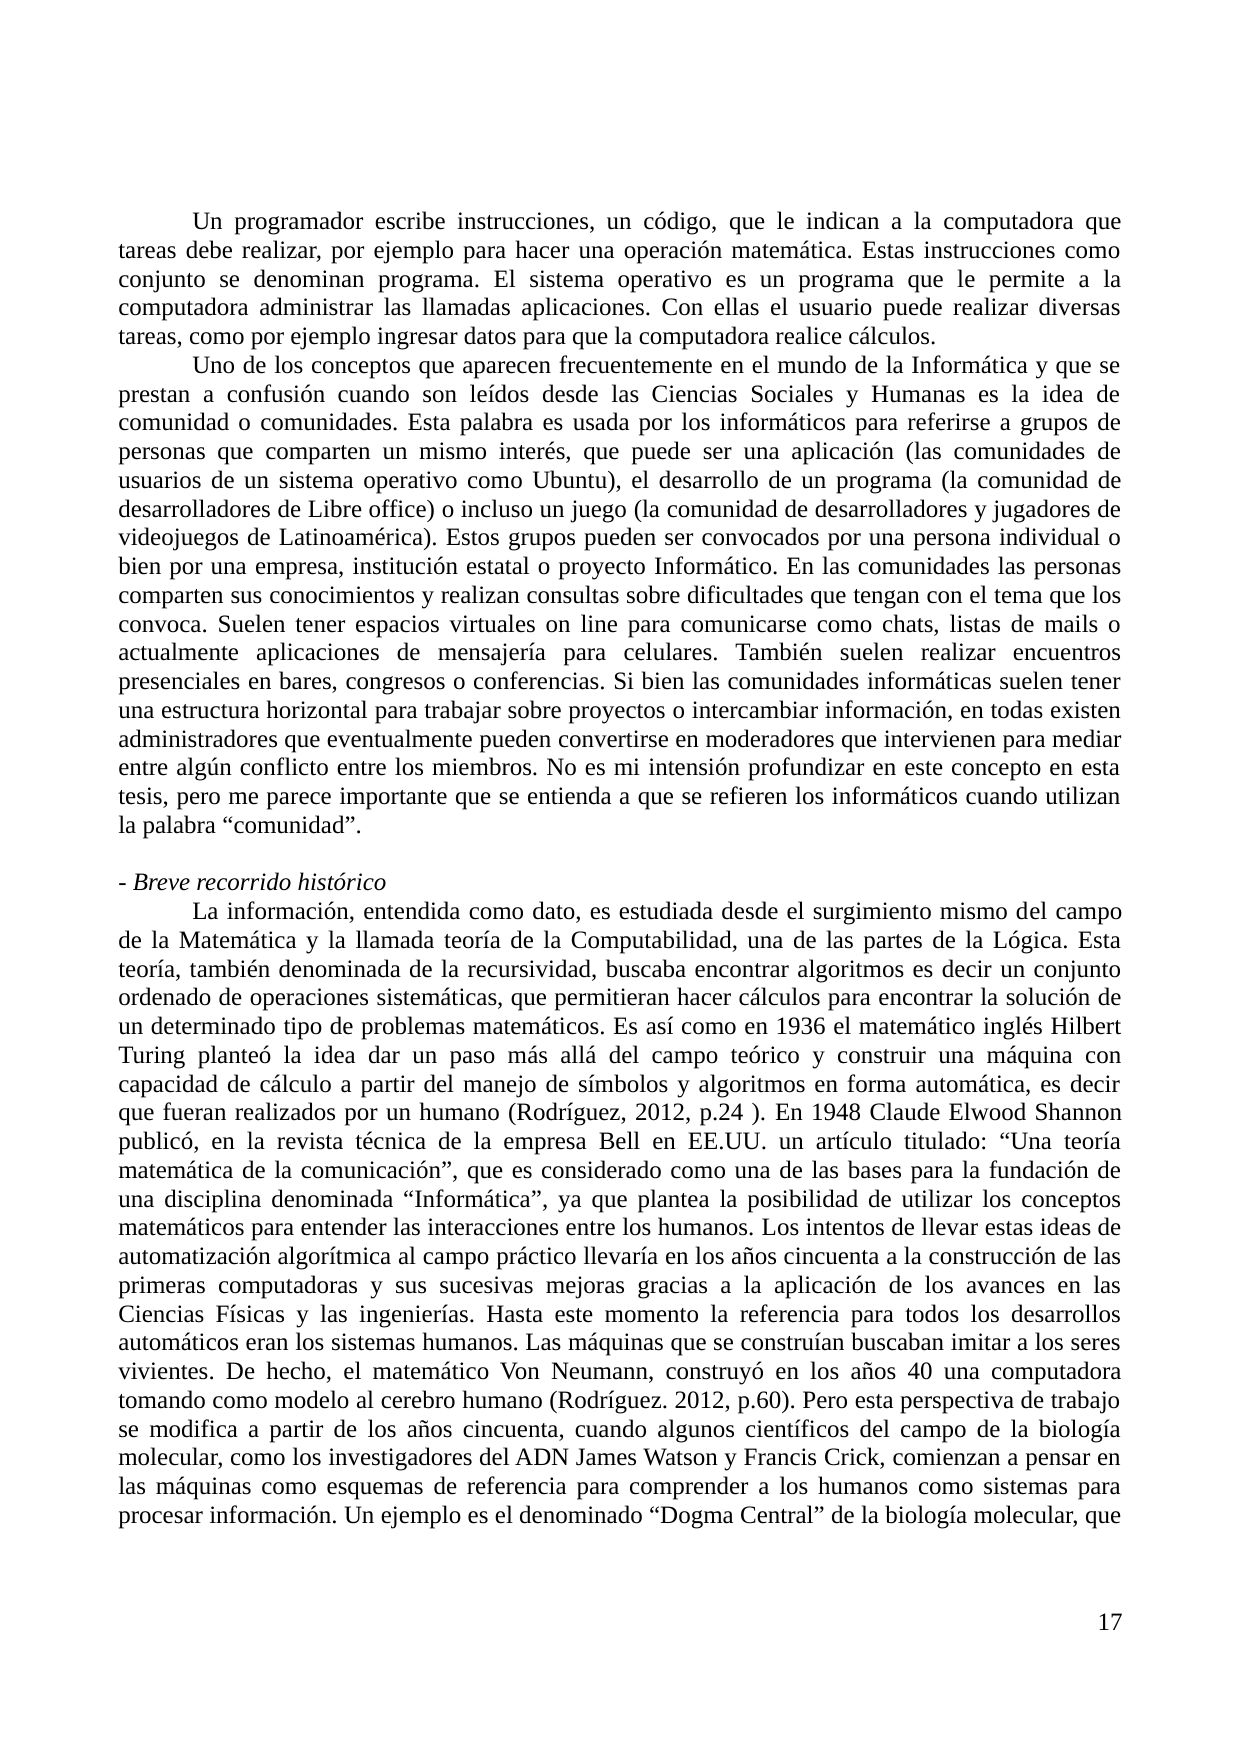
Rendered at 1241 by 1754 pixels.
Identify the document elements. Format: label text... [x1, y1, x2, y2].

text La información, entendida como dato, es estudiada desde el surgimiento mismo del campo de la Matemática y la llamada teoría de la Computabilidad, una de las partes de la Lógica. Esta teoría, también denominada de la recursividad, buscaba encontrar algoritmos es decir un conjunto ordenado de operaciones sistemáticas, que permitieran hacer cálculos para encontrar la solución de un determinado tipo de problemas matemáticos. Es así como en 1936 el matemático inglés Hilbert Turing planteó la idea dar un paso más allá del campo teórico y construir una máquina con capacidad de cálculo a partir del manejo de símbolos y algoritmos en forma automática, es decir que fueran realizados por un humano (Rodríguez, 2012, p.24 ). En 1948 Claude Elwood Shannon publicó, en la revista técnica de la empresa Bell en EE.UU. un artículo titulado: “Una teoría matemática de la comunicación”, que es considerado como una de las bases para la fundación de una disciplina denominada “Informática”, ya que plantea la posibilidad de utilizar los conceptos matemáticos para entender las interacciones entre los humanos. Los intentos de llevar estas ideas de automatización algorítmica al campo práctico llevaría en los años cincuenta a la construcción de las primeras computadoras y sus sucesivas mejoras gracias a la aplicación de los avances en las Ciencias Físicas y las ingenierías. Hasta este momento la referencia para todos los desarrollos automáticos eran los sistemas humanos. Las máquinas que se construían buscaban imitar a los seres vivientes. De hecho, el matemático Von Neumann, construyó en los años 40 una computadora tomando como modelo al cerebro humano (Rodríguez. 2012, p.60). Pero esta perspectiva de trabajo se modifica a partir de los años cincuenta, cuando algunos científicos del campo de la biología molecular, como los investigadores del ADN James Watson y Francis Crick, comienzan a pensar en las máquinas como esquemas de referencia para comprender a los humanos como sistemas para procesar información. Un ejemplo es el denominado “Dogma Central” de la biología molecular, que [118, 896, 1122, 1529]
subtitle - Breve recorrido histórico [118, 867, 1122, 896]
text Uno de los conceptos que aparecen frecuentemente en el mundo de la Informática y que se prestan a confusión cuando son leídos desde las Ciencias Sociales y Humanas es la idea de comunidad o comunidades. Esta palabra es usada por los informáticos para referirse a grupos de personas que comparten un mismo interés, que puede ser una aplicación (las comunidades de usuarios de un sistema operativo como Ubuntu), el desarrollo de un programa (la comunidad de desarrolladores de Libre office) o incluso un juego (la comunidad de desarrolladores y jugadores de videojuegos de Latinoamérica). Estos grupos pueden ser convocados por una persona individual o bien por una empresa, institución estatal o proyecto Informático. En las comunidades las personas comparten sus conocimientos y realizan consultas sobre dificultades que tengan con el tema que los convoca. Suelen tener espacios virtuales on line para comunicarse como chats, listas de mails o actualmente aplicaciones de mensajería para celulares. También suelen realizar encuentros presenciales en bares, congresos o conferencias. Si bien las comunidades informáticas suelen tener una estructura horizontal para trabajar sobre proyectos o intercambiar información, en todas existen administradores que eventualmente pueden convertirse en moderadores que intervienen para mediar entre algún conflicto entre los miembros. No es mi intensión profundizar en este concepto en esta tesis, pero me parece importante que se entienda a que se refieren los informáticos cuando utilizan la palabra “comunidad”. [118, 350, 1122, 839]
text Un programador escribe instrucciones, un código, que le indican a la computadora que tareas debe realizar, por ejemplo para hacer una operación matemática. Estas instrucciones como conjunto se denominan programa. El sistema operativo es un programa que le permite a la computadora administrar las llamadas aplicaciones. Con ellas el usuario puede realizar diversas tareas, como por ejemplo ingresar datos para que la computadora realice cálculos. [118, 206, 1122, 350]
